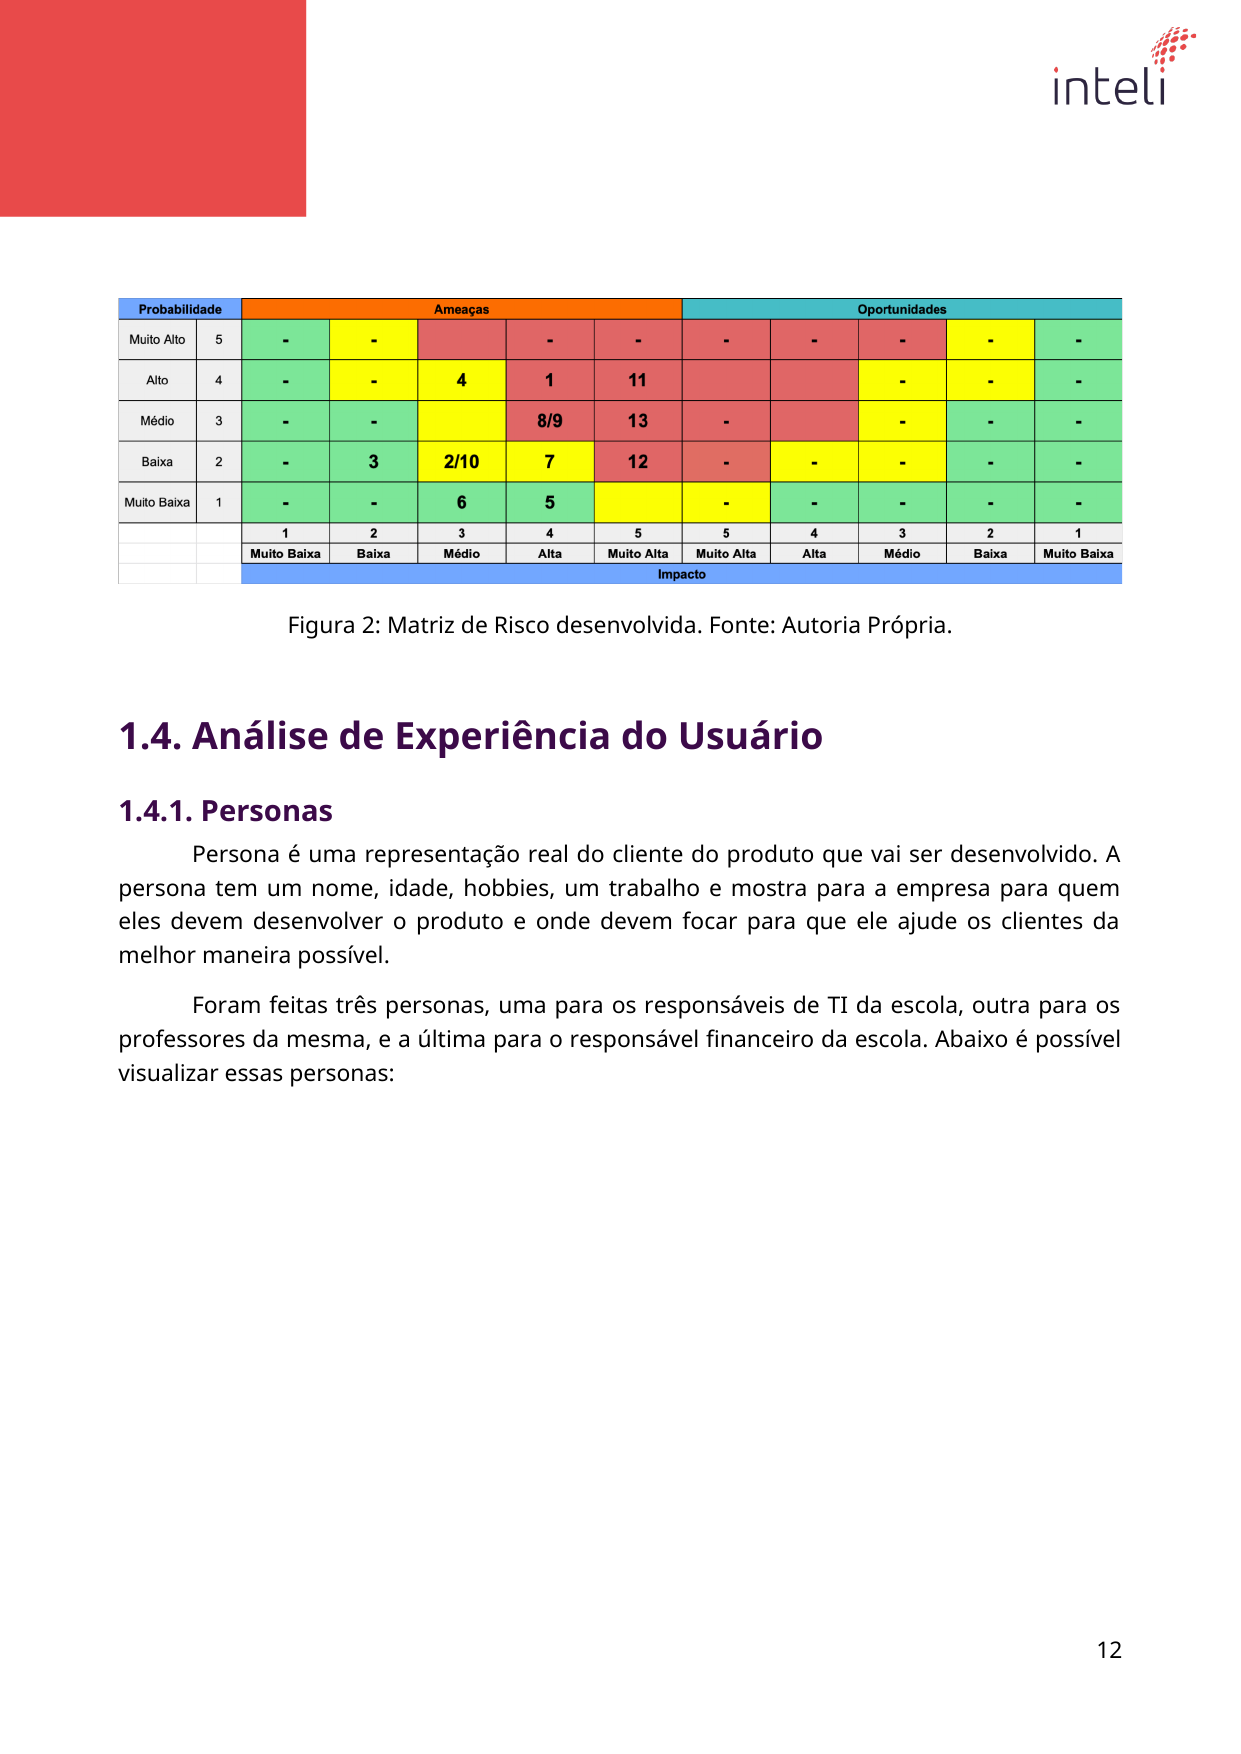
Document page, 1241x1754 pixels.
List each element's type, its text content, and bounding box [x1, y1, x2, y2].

subtitle 1.4.1. Personas [118, 790, 1122, 829]
text Foram feitas três personas, uma para os responsáveis de TI da escola, outra para os professores da mesma, e a última para o responsável financeiro da escola. Abaixo é possível visualizar essas personas: [118, 989, 1122, 1088]
picture [118, 298, 1123, 584]
text Figura 2: Matriz de Risco desenvolvida. Fonte: Autoria Própria. [118, 609, 1122, 640]
text Persona é uma representação real do cliente do produto que vai ser desenvolvido. A persona tem um nome, idade, hobbies, um trabalho e mostra para a empresa para quem eles devem desenvolver o produto e onde devem focar para que ele ajude os clientes da melhor maneira possível. [118, 838, 1122, 970]
subtitle 1.4. Análise de Experiência do Usuário [118, 709, 1122, 761]
picture [0, 0, 307, 217]
picture [1054, 27, 1197, 105]
